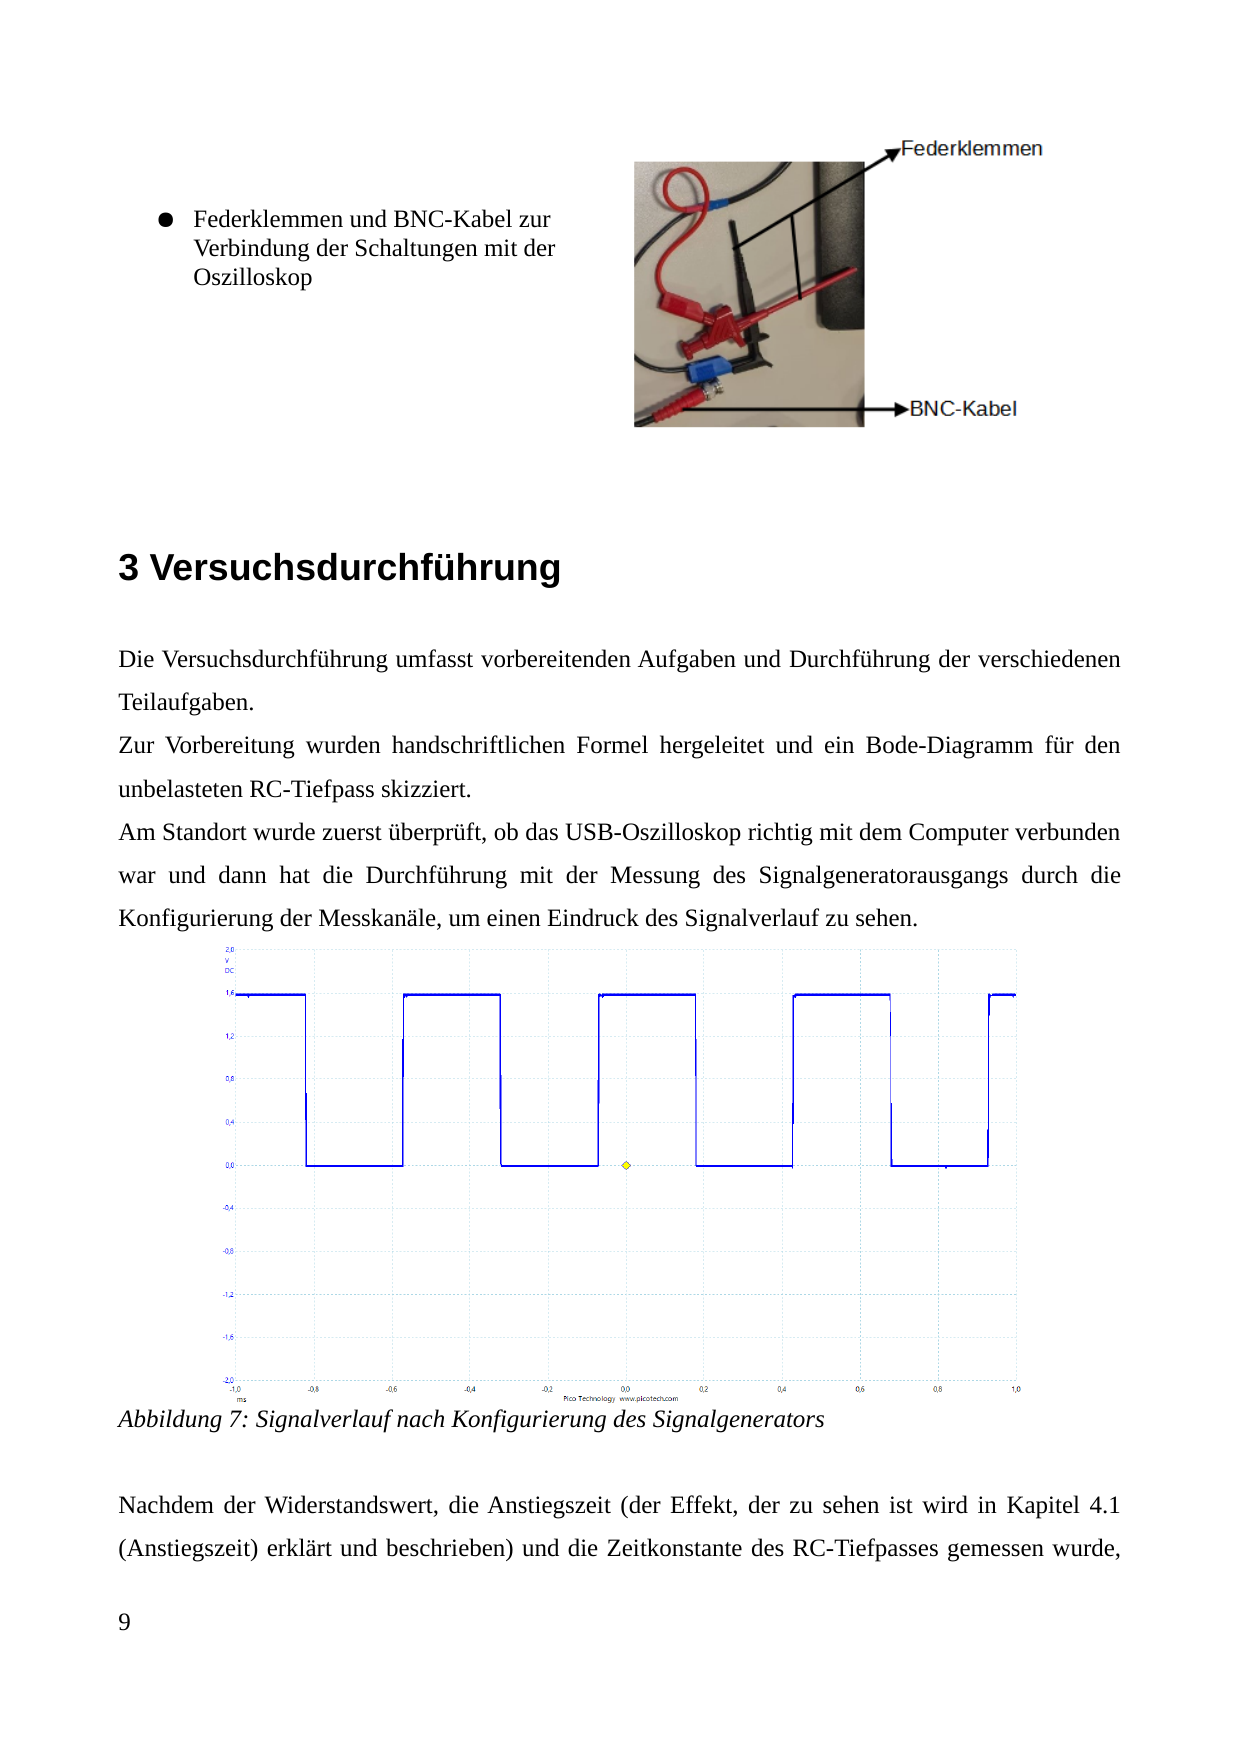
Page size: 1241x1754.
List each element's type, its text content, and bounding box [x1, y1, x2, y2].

text Abbildung 7: Signalverlauf nach Konfigurierung des Signalgenerators [118, 946, 1122, 1433]
text Nachdem der Widerstandswert, die Anstiegszeit (der Effekt, der zu sehen ist wird in Kapitel 4.1 (Anstiegszeit) erklärt und beschrieben) und die Zeitkonstante des RC-Tiefpasses gemessen wurde, [118, 1490, 1122, 1562]
picture [213, 946, 1027, 1404]
text Die Versuchsdurchführung umfasst vorbereitenden Aufgaben und Durchführung der verschiedenen Teilaufgaben. [118, 644, 1122, 716]
picture [623, 128, 1050, 436]
list [1050, 204, 1122, 291]
title 3 Versuchsdurchführung [118, 546, 1122, 589]
list Federklemmen und BNC-Kabel zur Verbindung der Schaltungen mit der Oszilloskop [156, 204, 623, 291]
text Am Standort wurde zuerst überprüft, ob das USB-Oszilloskop richtig mit dem Computer verbunden war und dann hat die Durchführung mit der Messung des Signalgeneratorausgangs durch die Konfigurierung der Messkanäle, um einen Eindruck des Signalverlauf zu sehen. [118, 817, 1122, 932]
text Zur Vorbereitung wurden handschriftlichen Formel hergeleitet und ein Bode-Diagramm für den unbelasteten RC-Tiefpass skizziert. [118, 731, 1122, 802]
